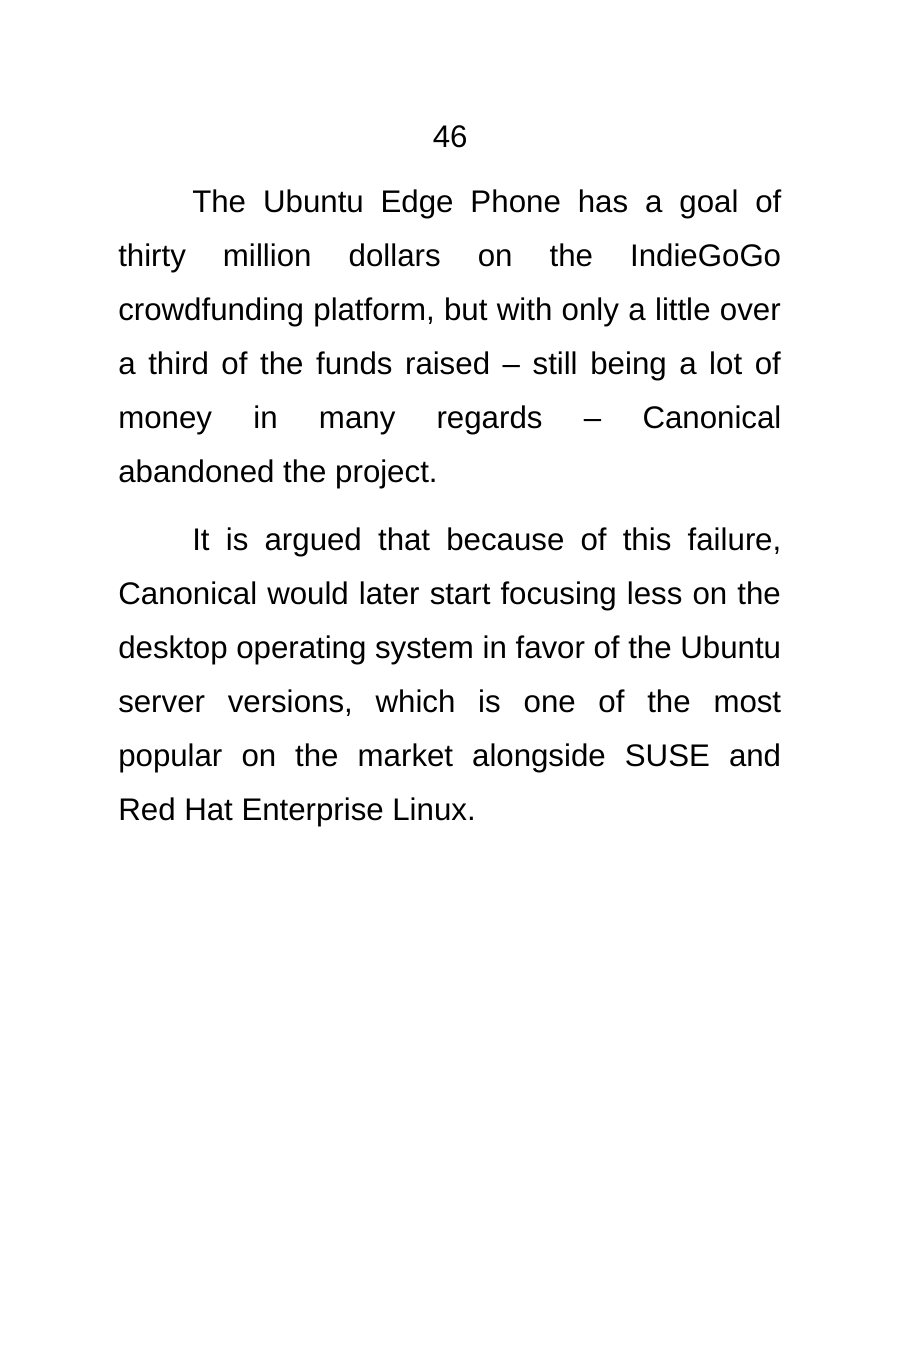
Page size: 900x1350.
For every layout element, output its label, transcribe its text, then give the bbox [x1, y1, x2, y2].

text The Ubuntu Edge Phone has a goal of thirty million dollars on the IndieGoGo crowdfunding platform, but with only a little over a third of the funds raised – still being a lot of money in many regards – Canonical abandoned the project. [118, 183, 782, 489]
text It is argued that because of this failure, Canonical would later start focusing less on the desktop operating system in favor of the Ubuntu server versions, which is one of the most popular on the market alongside SUSE and Red Hat Enterprise Linux. [118, 521, 782, 826]
